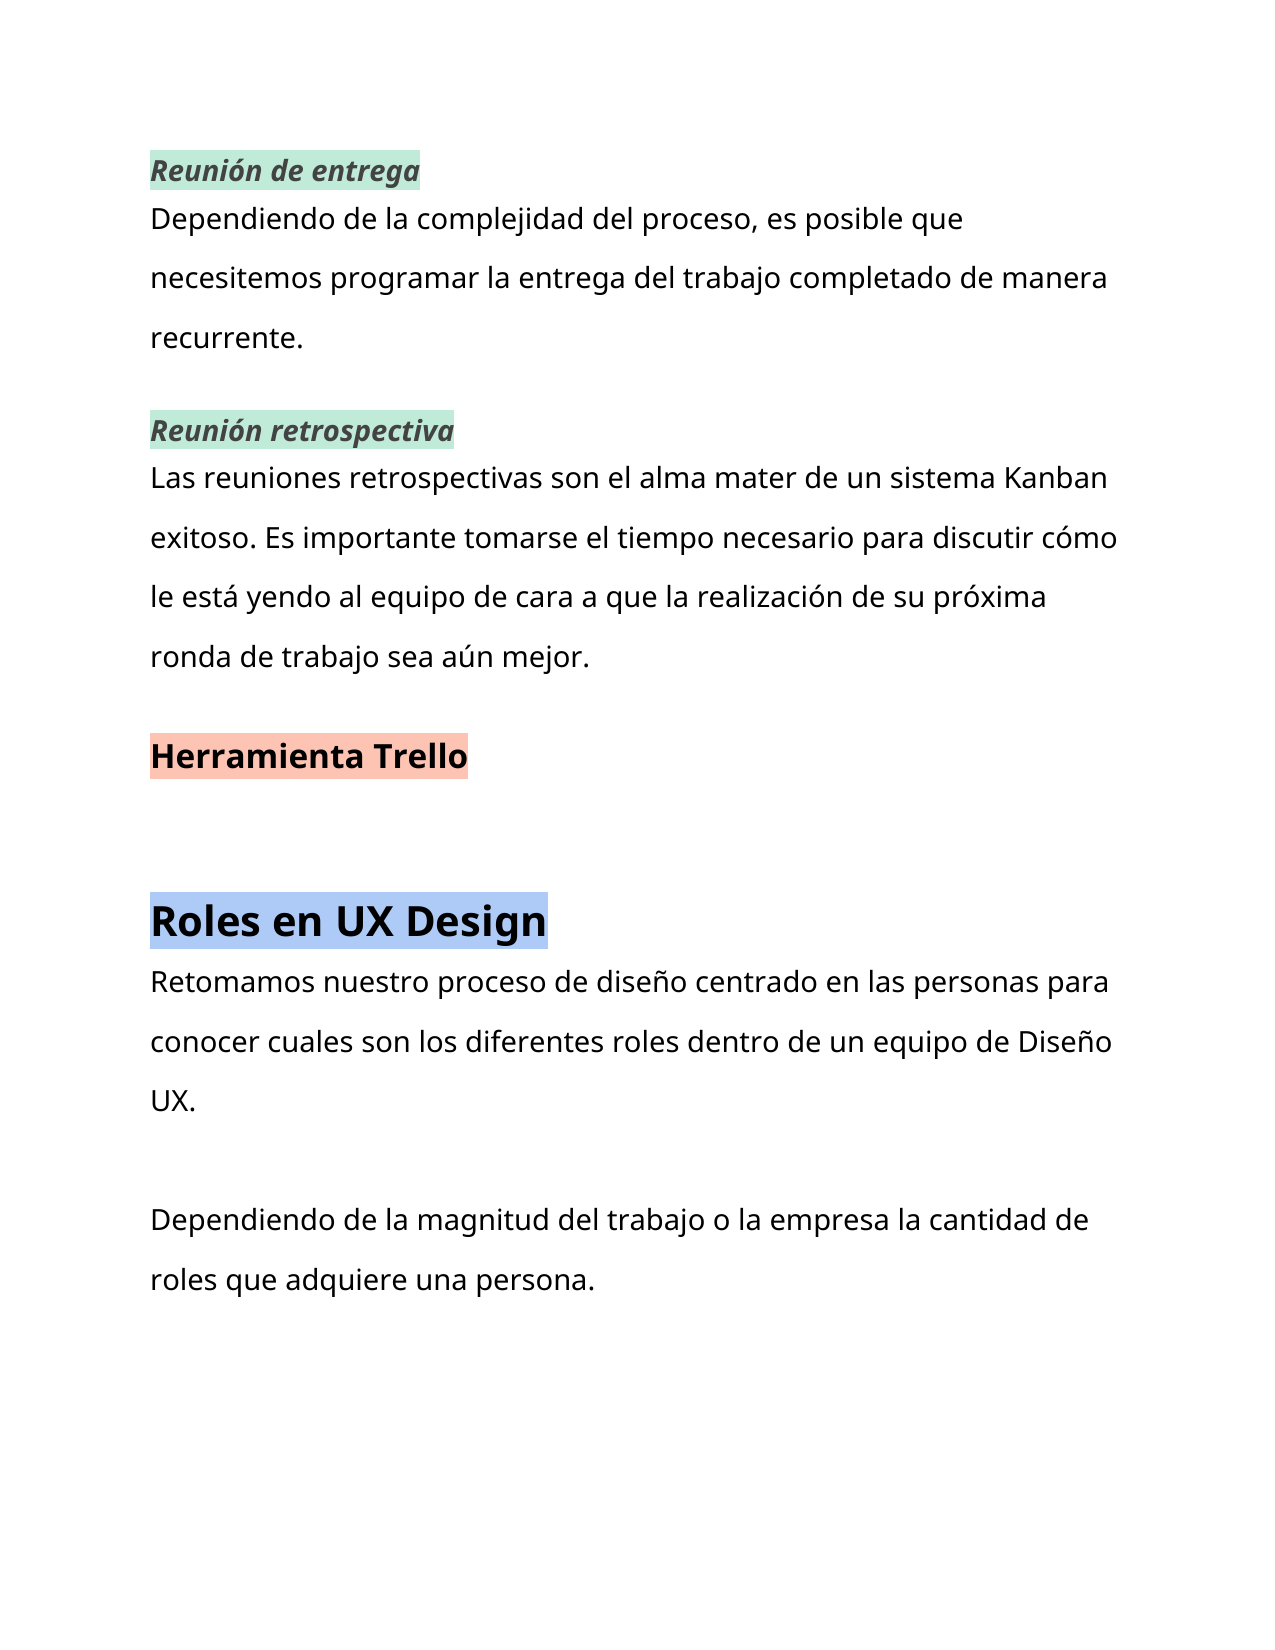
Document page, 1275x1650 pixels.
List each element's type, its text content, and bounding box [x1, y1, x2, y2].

subtitle Herramienta Trello [468, 733, 1125, 779]
text Retomamos nuestro proceso de diseño centrado en las personas para conocer cuales son los diferentes roles dentro de un equipo de Diseño UX. [150, 962, 1125, 1120]
subtitle Roles en UX Design [548, 892, 1125, 949]
subtitle Reunión retrospectiva [454, 410, 1125, 449]
text Dependiendo de la complejidad del proceso, es posible que necesitemos programar la entrega del trabajo completado de manera recurrente. [150, 198, 1125, 357]
text Dependiendo de la magnitud del trabajo o la empresa la cantidad de roles que adquiere una persona. [150, 1199, 1125, 1299]
subtitle Reunión de entrega [420, 150, 1125, 190]
text Las reuniones retrospectivas son el alma mater de un sistema Kanban exitoso. Es importante tomarse el tiempo necesario para discutir cómo le está yendo al equipo de cara a que la realización de su próxima ronda de trabajo sea aún mejor. [150, 458, 1125, 676]
